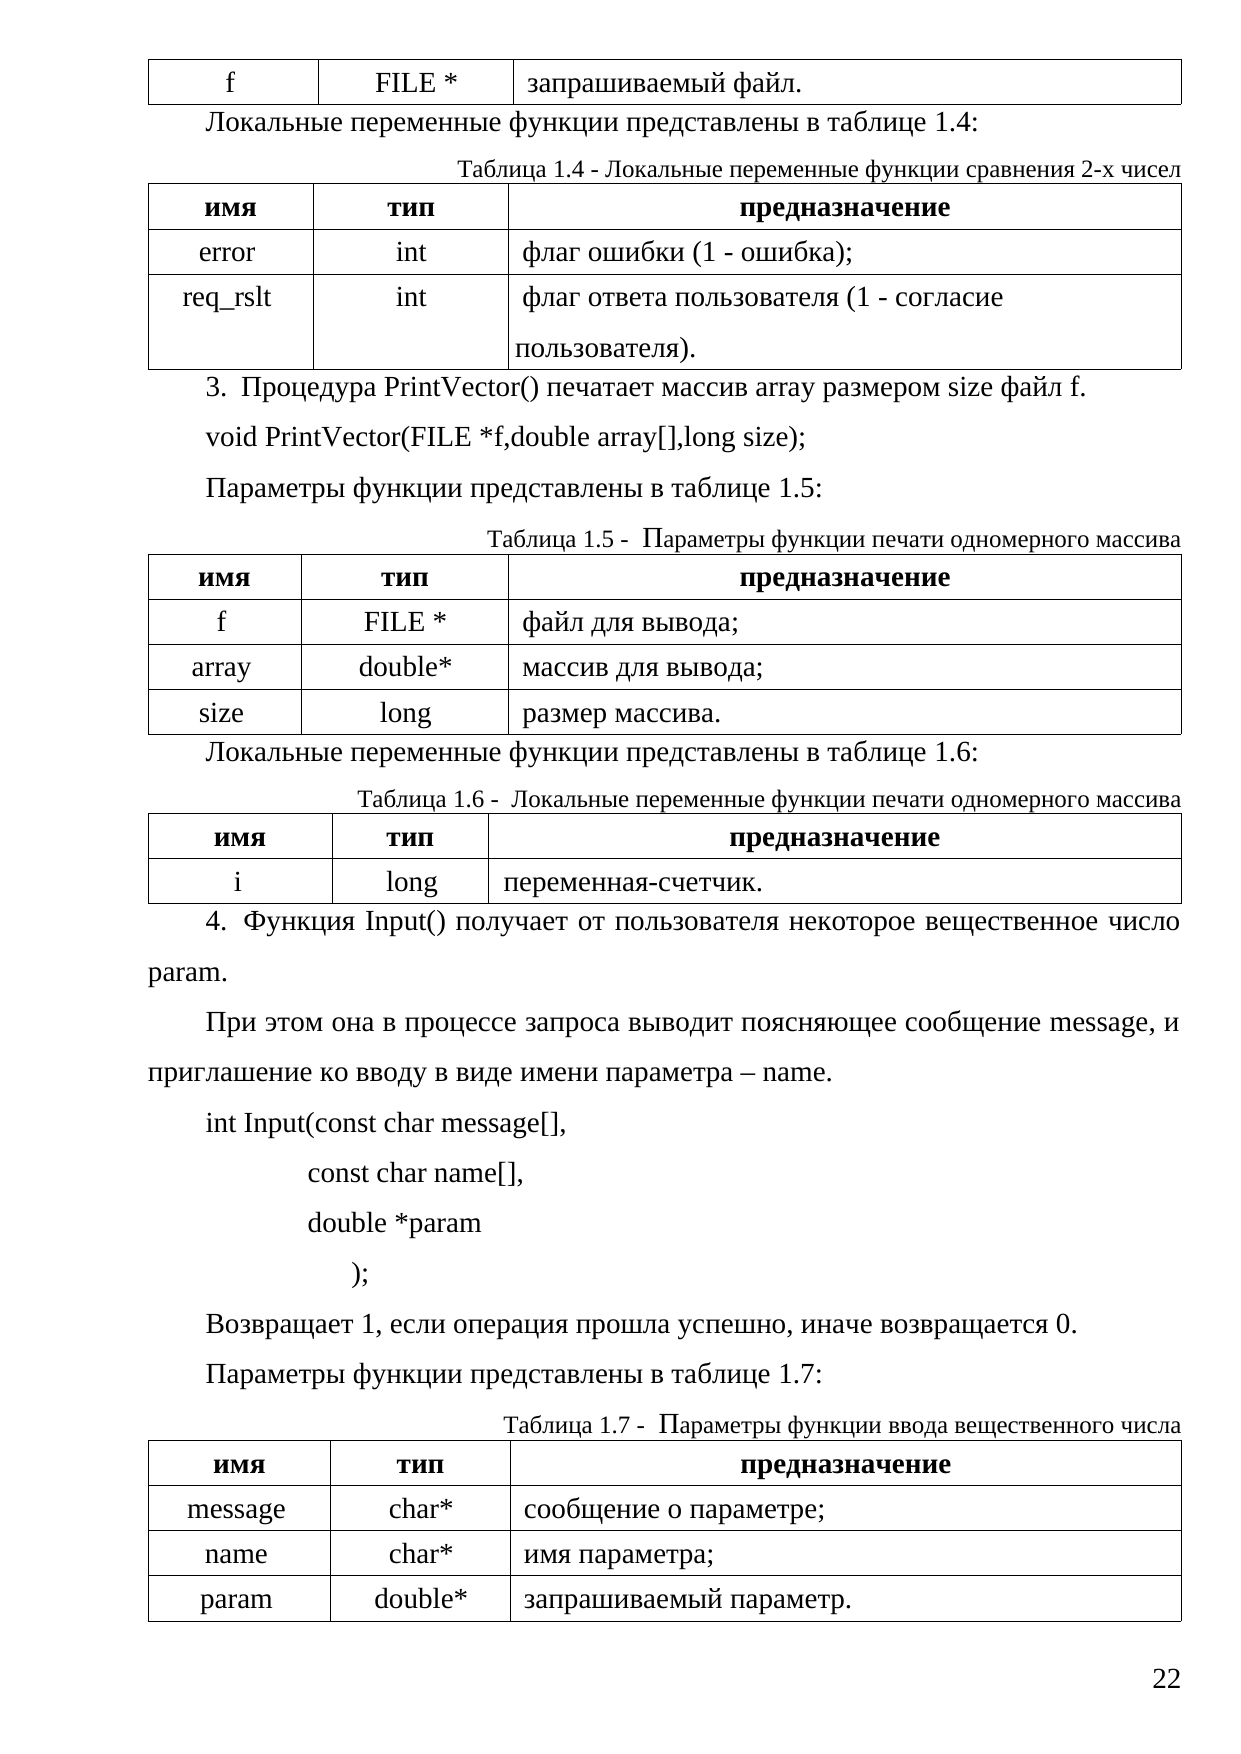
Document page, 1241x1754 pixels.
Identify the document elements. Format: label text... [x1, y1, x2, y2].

table_cell message [149, 1486, 330, 1530]
table_cell long [302, 690, 508, 734]
text int Input(const char message[], [148, 1105, 1181, 1138]
text Таблица 1.5 - Параметры функции печати одномерного массива [148, 520, 1181, 553]
table_cell флаг ответа пользователя (1 - согласие пользователя). [509, 275, 1181, 369]
table_cell req_rslt [149, 275, 313, 369]
table_cell double* [331, 1576, 510, 1621]
table_header предназначение [511, 1441, 1181, 1485]
table_cell флаг ошибки (1 - ошибка); [509, 230, 1181, 273]
table_cell array [149, 645, 301, 689]
table_cell size [149, 690, 301, 734]
text Возвращает 1, если операция прошла успешно, иначе возвращается 0. [148, 1306, 1181, 1339]
table_cell long [333, 859, 488, 903]
list Функция Input() получает от пользователя некоторое вещественное число param. [148, 904, 1181, 987]
text Таблица 1.7 - Параметры функции ввода вещественного числа [148, 1407, 1181, 1440]
table_cell f [149, 600, 301, 644]
table_cell запрашиваемый файл. [514, 60, 1181, 104]
table_cell переменная-счетчик. [489, 859, 1181, 903]
table_header тип [302, 555, 508, 599]
table_cell FILE * [319, 60, 513, 104]
text const char name[], [148, 1155, 1181, 1188]
text ); [148, 1256, 1181, 1289]
text Локальные переменные функции представлены в таблице 1.4: [148, 105, 1181, 138]
table_header тип [331, 1441, 510, 1485]
table_header имя [149, 555, 301, 599]
table_cell FILE * [302, 600, 508, 644]
table_header имя [149, 184, 313, 228]
text void PrintVector(FILE *f,double array[],long size); [148, 419, 1181, 453]
text Локальные переменные функции представлены в таблице 1.6: [148, 735, 1181, 768]
text При этом она в процессе запроса выводит поясняющее сообщение message, и приглашение ко вводу в виде имени параметра – name. [148, 1004, 1181, 1088]
table_cell char* [331, 1531, 510, 1575]
table_cell размер массива. [509, 690, 1181, 734]
list Процедура PrintVector() печатает массив array размером size файл f. [148, 370, 1181, 403]
table_header предназначение [509, 555, 1181, 599]
table_cell name [149, 1531, 330, 1575]
table_header предназначение [509, 184, 1181, 228]
table_cell double* [302, 645, 508, 689]
table_cell файл для вывода; [509, 600, 1181, 644]
table_header тип [314, 184, 508, 228]
table_header имя [149, 1441, 330, 1485]
table_cell error [149, 230, 313, 273]
text double *param [148, 1205, 1181, 1239]
table_cell int [314, 275, 508, 369]
text Таблица 1.4 - Локальные переменные функции сравнения 2-х чисел [148, 154, 1181, 183]
table_cell массив для вывода; [509, 645, 1181, 689]
text Параметры функции представлены в таблице 1.5: [148, 470, 1181, 503]
table_cell i [149, 859, 332, 903]
table_cell сообщение о параметре; [511, 1486, 1181, 1530]
table_cell int [314, 230, 508, 273]
table_cell f [149, 60, 318, 104]
table_header имя [149, 814, 332, 858]
table_cell запрашиваемый параметр. [511, 1576, 1181, 1621]
table_header тип [333, 814, 488, 858]
table_cell char* [331, 1486, 510, 1530]
table_header предназначение [489, 814, 1181, 858]
table_cell param [149, 1576, 330, 1621]
text Параметры функции представлены в таблице 1.7: [148, 1356, 1181, 1390]
text Таблица 1.6 - Локальные переменные функции печати одномерного массива [148, 784, 1181, 813]
table_cell имя параметра; [511, 1531, 1181, 1575]
